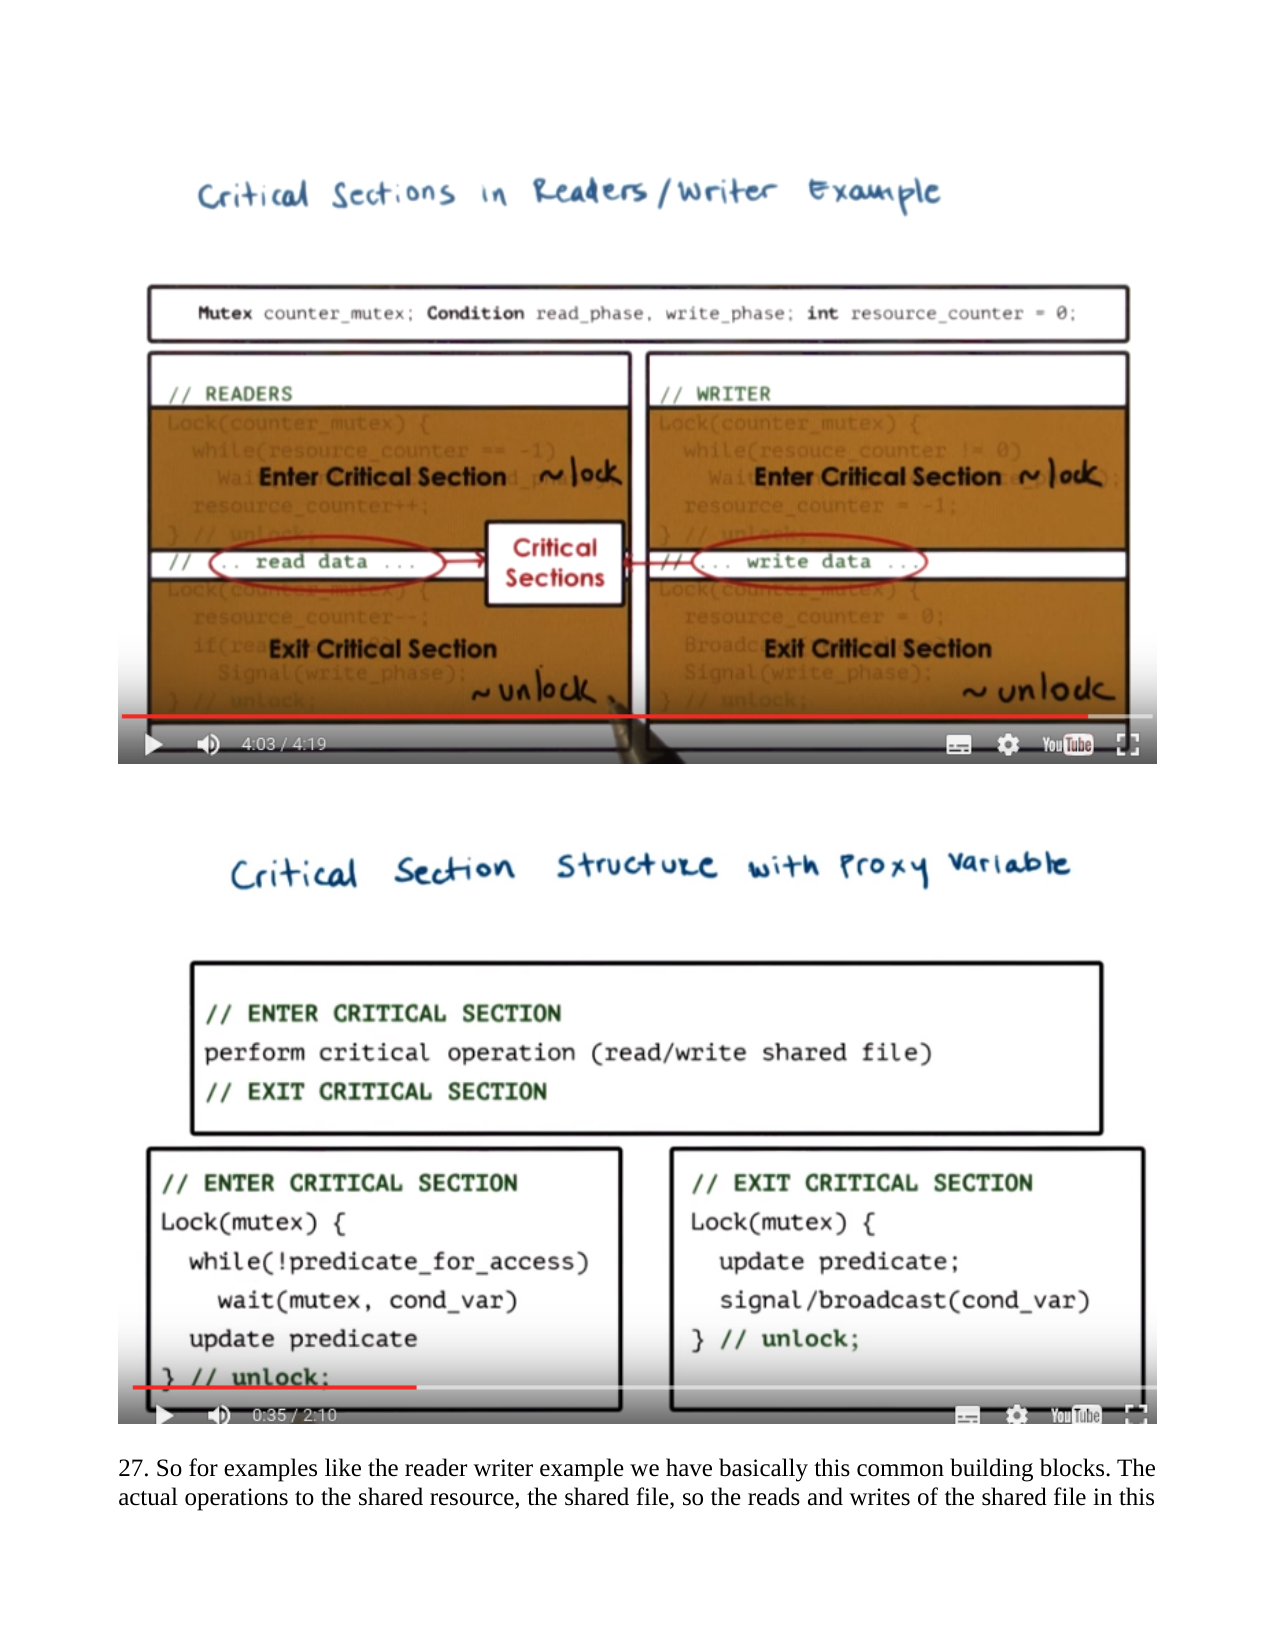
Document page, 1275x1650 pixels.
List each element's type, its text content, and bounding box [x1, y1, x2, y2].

picture [118, 175, 1157, 764]
picture [118, 850, 1157, 1424]
text 27. So for examples like the reader writer example we have basically this common building blocks. The actual operations to the shared resource, the shared file, so the reads and writes of the shared file in this [118, 1453, 1157, 1510]
